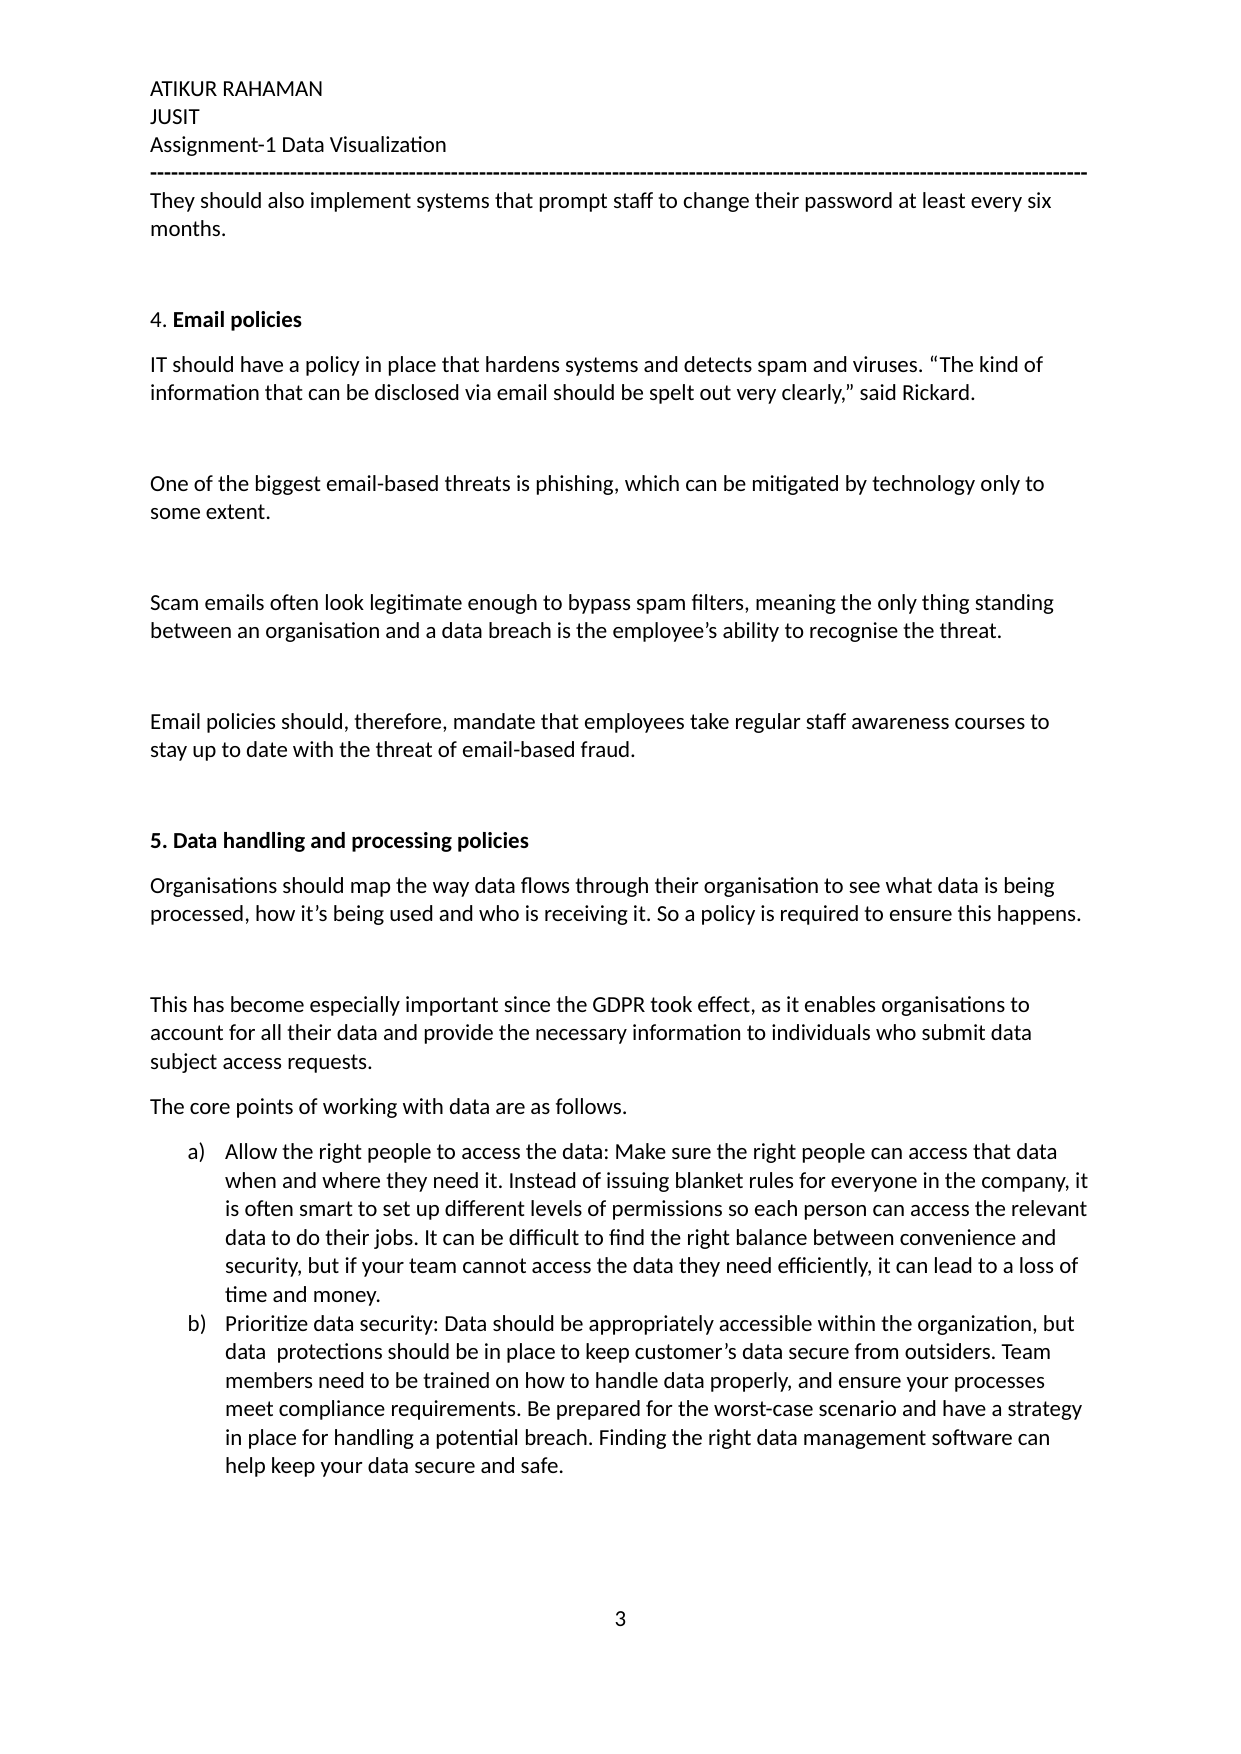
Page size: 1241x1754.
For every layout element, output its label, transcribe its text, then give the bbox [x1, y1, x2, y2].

text The core points of working with data are as follows. [150, 1092, 1090, 1120]
text This has become especially important since the GDPR took effect, as it enables organisations to account for all their data and provide the necessary information to individuals who submit data subject access requests. [150, 990, 1090, 1075]
list Allow the right people to access the data: Make sure the right people can access that data when and where they need it. Instead of issuing blanket rules for everyone in the company, it is often smart to set up different levels of permissions so each person can access the relevant data to do their jobs. It can be difficult to find the right balance between convenience and security, but if your team cannot access the data they need efficiently, it can lead to a loss of time and money. [187, 1137, 1090, 1308]
text Scam emails often look legitimate enough to bypass spam filters, meaning the only thing standing between an organisation and a data breach is the employee’s ability to recognise the threat. [150, 588, 1090, 644]
text 5. Data handling and processing policies [150, 826, 1090, 854]
text They should also implement systems that prompt staff to change their password at least every six months. [150, 186, 1090, 242]
text 4. Email policies [150, 305, 1090, 333]
text IT should have a policy in place that hardens systems and detects spam and viruses. “The kind of information that can be disclosed via email should be spelt out very clearly,” said Rickard. [150, 350, 1090, 407]
text One of the biggest email-based threats is phishing, which can be mitigated by technology only to some extent. [150, 469, 1090, 526]
list Prioritize data security: Data should be appropriately accessible within the organization, but data protections should be in place to keep customer’s data secure from outsiders. Team members need to be trained on how to handle data properly, and ensure your processes meet compliance requirements. Be prepared for the worst-case scenario and have a strategy in place for handling a potential breach. Finding the right data management software can help keep your data secure and safe. [187, 1309, 1090, 1479]
text Email policies should, therefore, mandate that employees take regular staff awareness courses to stay up to date with the threat of email-based fraud. [150, 707, 1090, 763]
text Organisations should map the way data flows through their organisation to see what data is being processed, how it’s being used and who is receiving it. So a policy is required to ensure this happens. [150, 871, 1090, 928]
